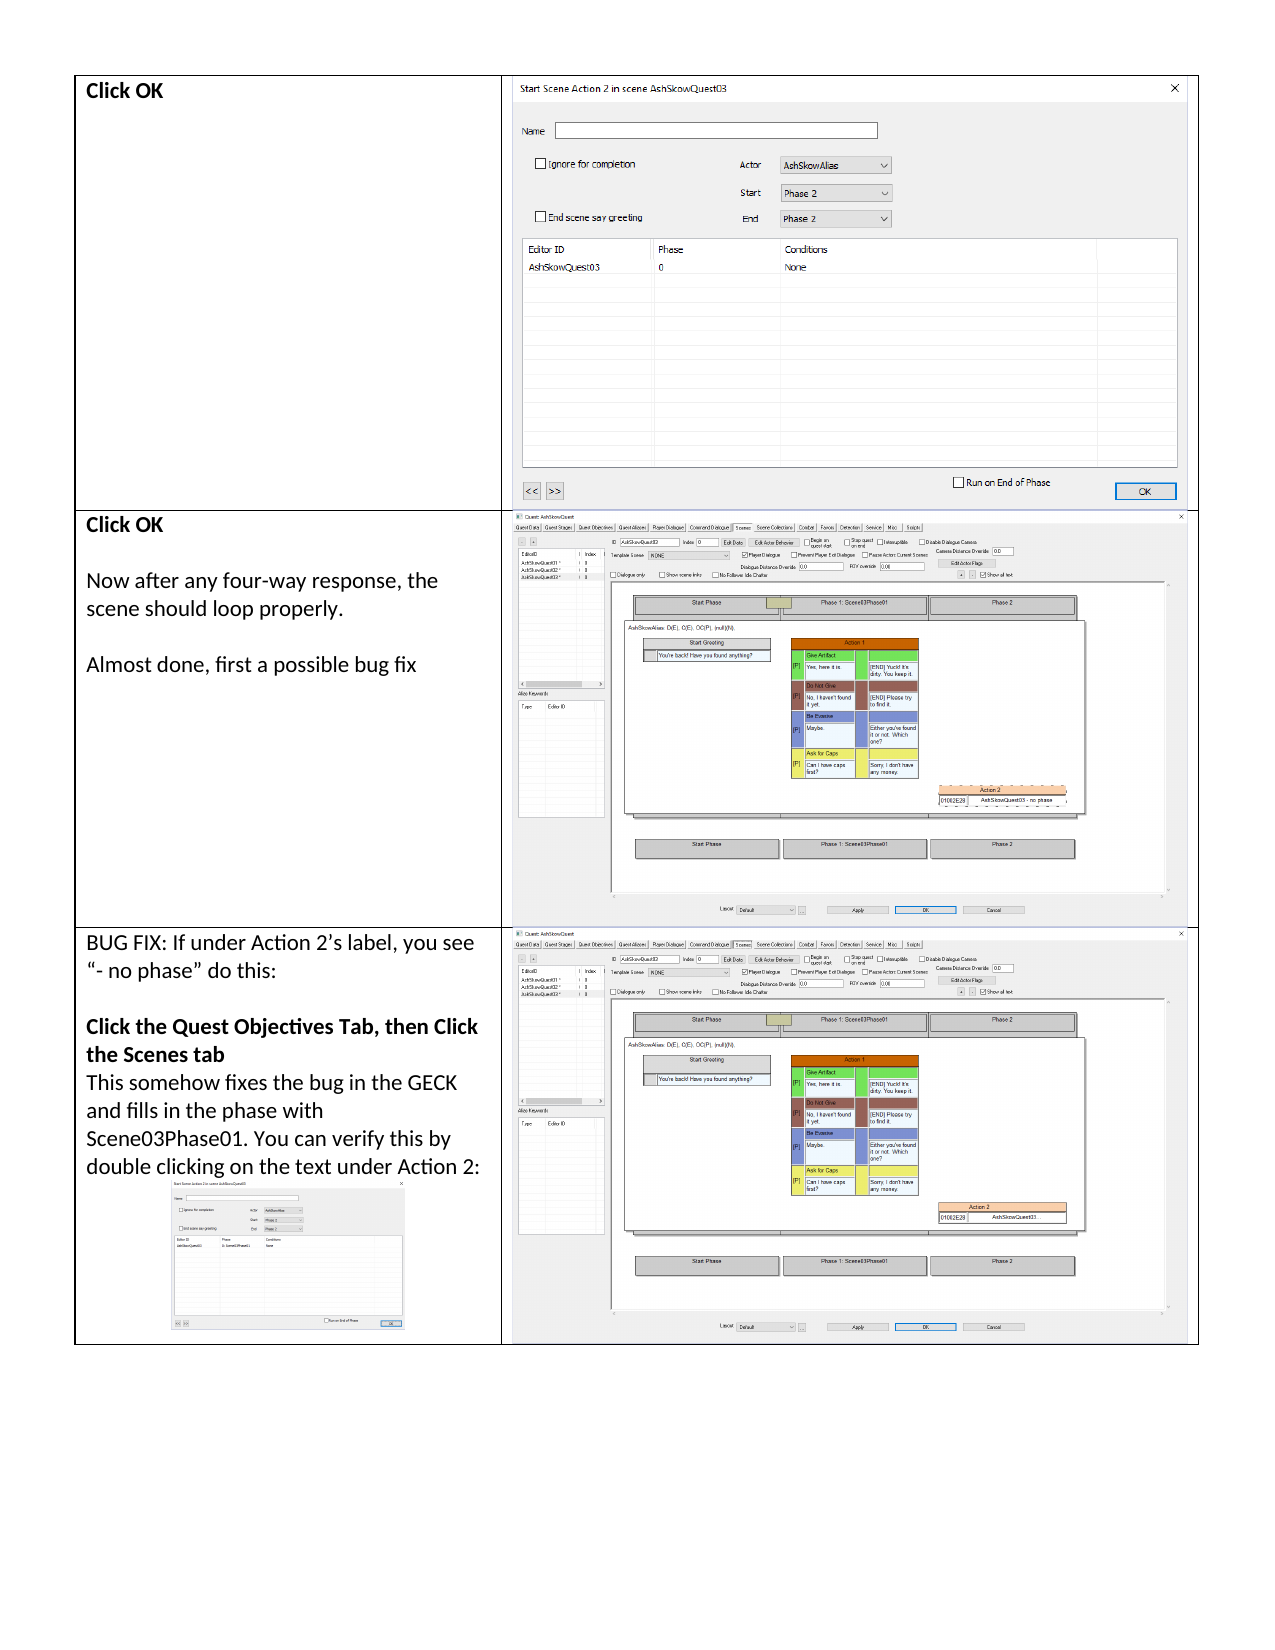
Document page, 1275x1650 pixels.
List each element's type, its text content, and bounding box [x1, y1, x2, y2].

table_cell BUG FIX: If under Action 2’s label, you see “- no phase” do this: Click the Quest Objectives Tab, then Click the Scenes tab This somehow fixes the bug in the GECK and fills in the phase with Scene03Phase01. You can verify this by double clicking on the text under Action 2: [76, 928, 501, 1344]
table_cell [1188, 76, 1198, 509]
table_cell [1188, 511, 1198, 927]
table_cell [502, 928, 512, 1344]
table_cell Click OK [76, 76, 501, 509]
table_cell Click OK Now after any four-way response, the scene should loop properly. Almost done, first a possible bug fix [76, 511, 501, 927]
table_cell [1188, 928, 1198, 1344]
table_cell [502, 511, 512, 927]
table_cell [502, 76, 512, 509]
